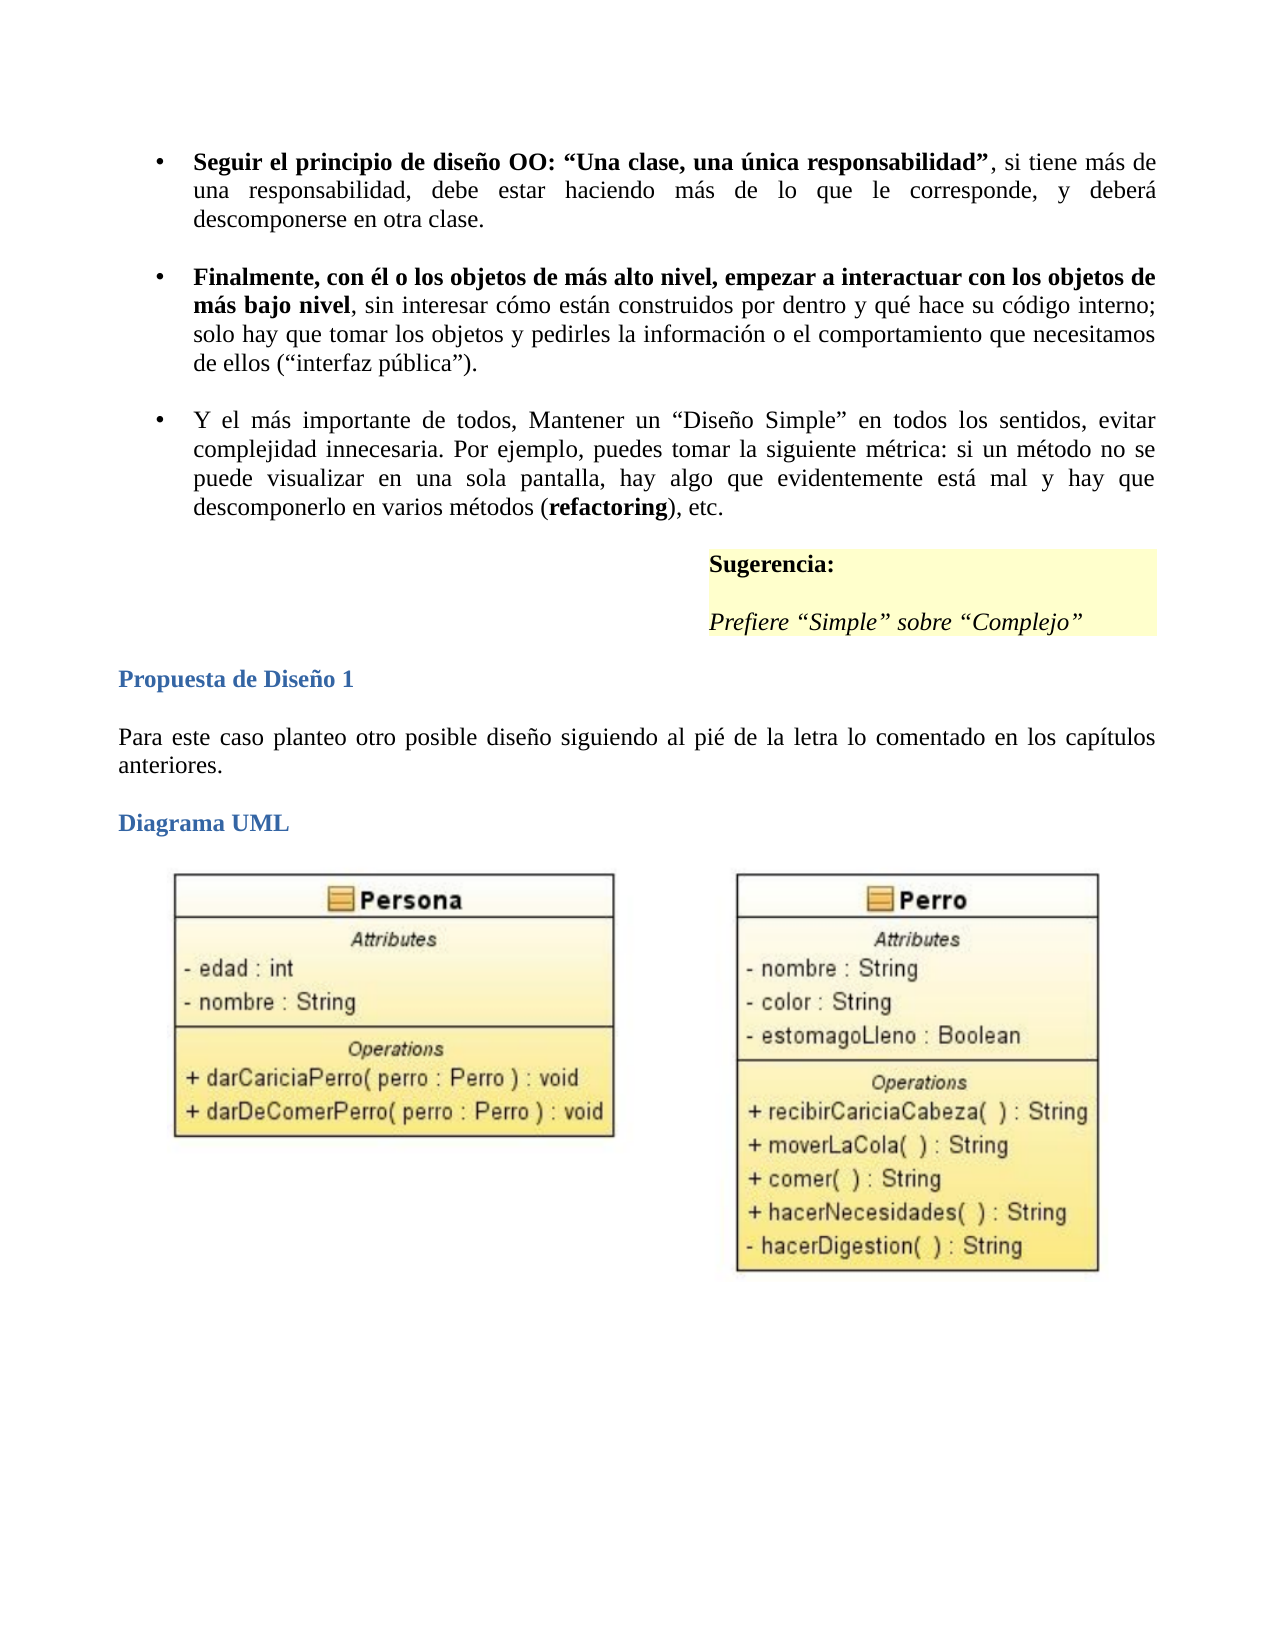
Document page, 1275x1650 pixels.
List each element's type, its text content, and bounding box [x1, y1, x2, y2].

picture [166, 865, 1109, 1282]
text Prefiere “Simple” sobre “Complejo” [709, 607, 1157, 636]
list Finalmente, con él o los objetos de más alto nivel, empezar a interactuar con los objetos de más bajo nivel, sin interesar cómo están construidos por dentro y qué hace su código interno; solo hay que tomar los objetos y pedirles la información o el comportamiento que necesitamos de ellos (“interfaz pública”). [156, 262, 1157, 377]
text Sugerencia: [709, 549, 1157, 578]
list Seguir el principio de diseño OO: “Una clase, una única responsabilidad”, si tiene más de una responsabilidad, debe estar haciendo más de lo que le corresponde, y deberá descomponerse en otra clase. [156, 147, 1157, 233]
text Para este caso planteo otro posible diseño siguiendo al pié de la letra lo comentado en los capítulos anteriores. [118, 722, 1157, 779]
list Y el más importante de todos, Mantener un “Diseño Simple” en todos los sentidos, evitar complejidad innecesaria. Por ejemplo, puedes tomar la siguiente métrica: si un método no se puede visualizar en una sola pantalla, hay algo que evidentemente está mal y hay que descomponerlo en varios métodos (refactoring), etc. [156, 406, 1157, 521]
text Diagrama UML [118, 808, 1157, 837]
text Propuesta de Diseño 1 [118, 664, 1157, 693]
